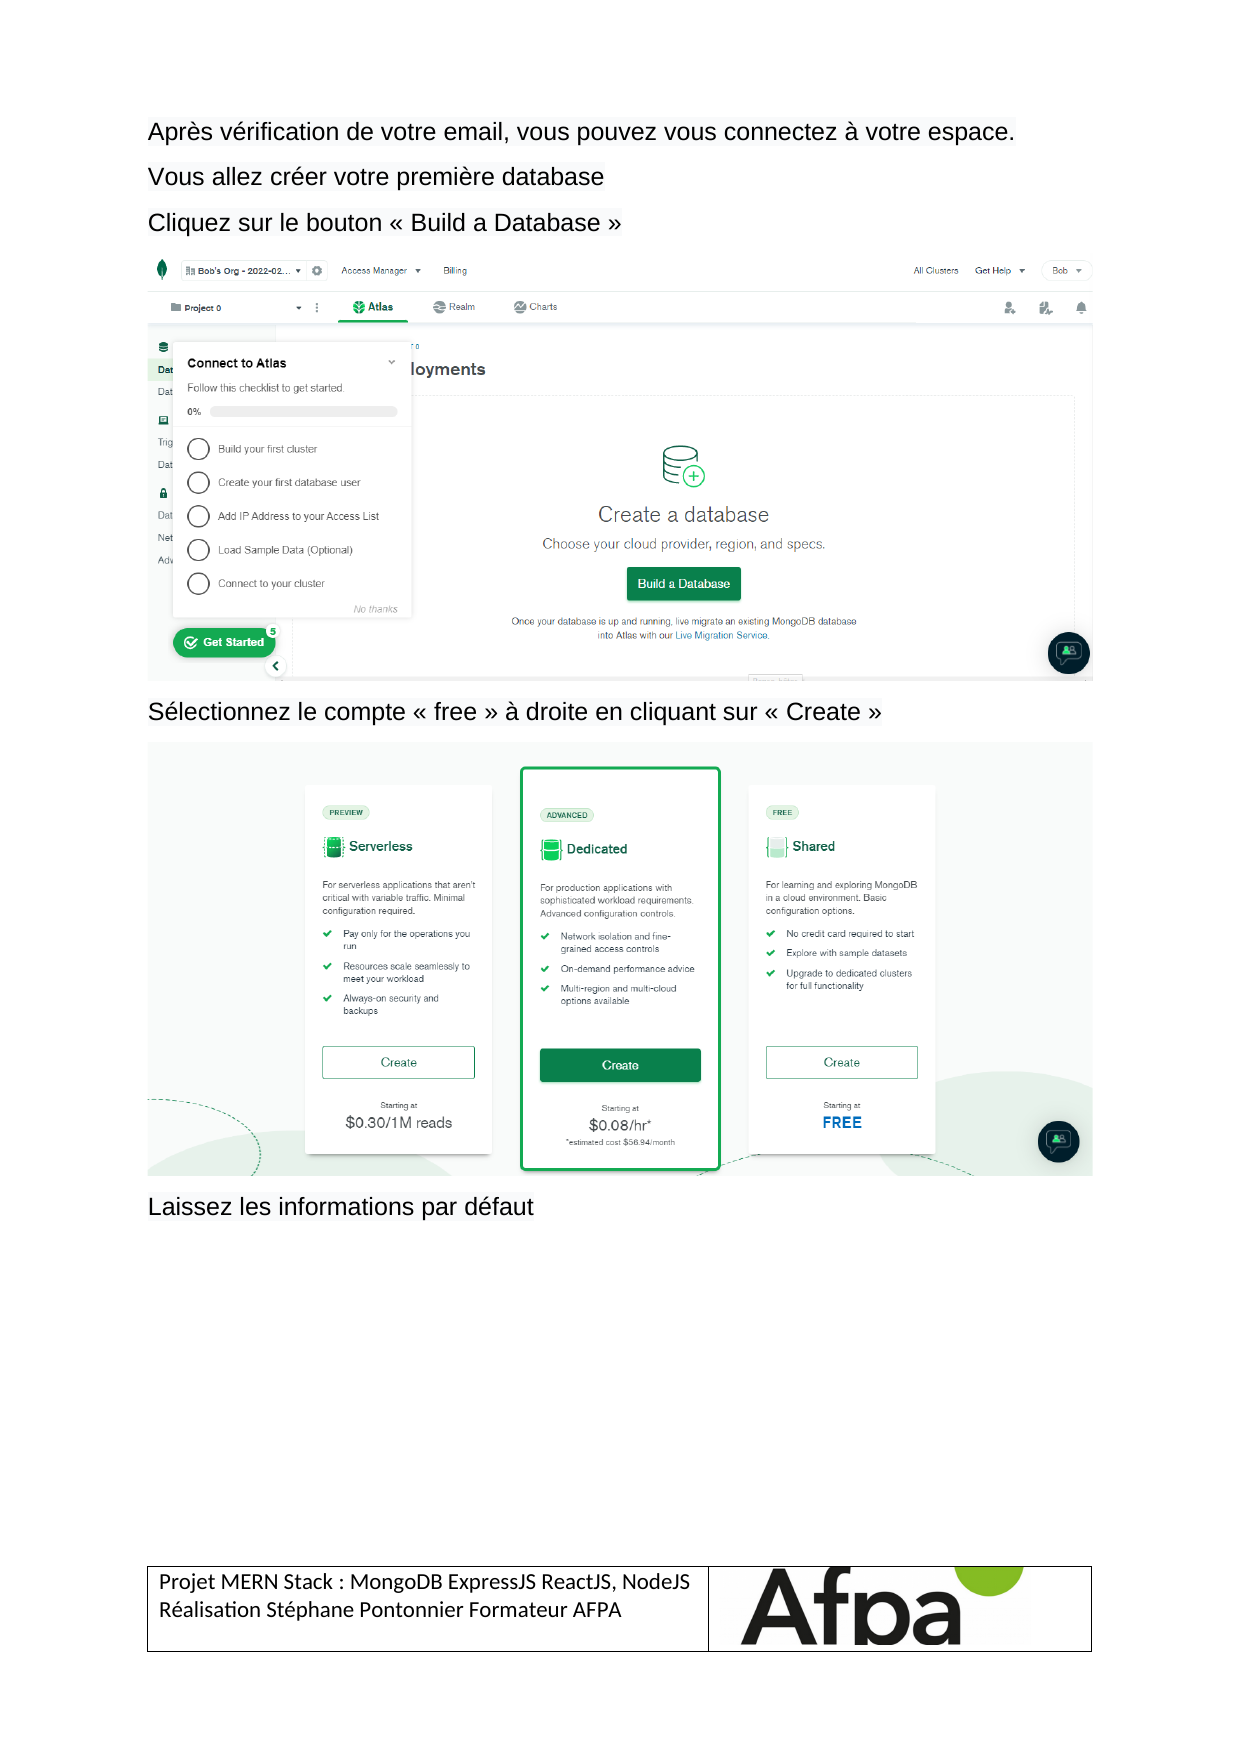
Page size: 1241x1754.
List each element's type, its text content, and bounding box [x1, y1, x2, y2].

text Après vérification de votre email, vous pouvez vous connectez à votre espace. [148, 117, 1093, 146]
text Laissez les informations par défaut [148, 1192, 1093, 1221]
text Sélectionnez le compte « free » à droite en cliquant sur « Create » [148, 697, 1093, 726]
text Vous allez créer votre première database [148, 162, 1093, 191]
text Cliquez sur le bouton « Build a Database » [148, 208, 1093, 236]
